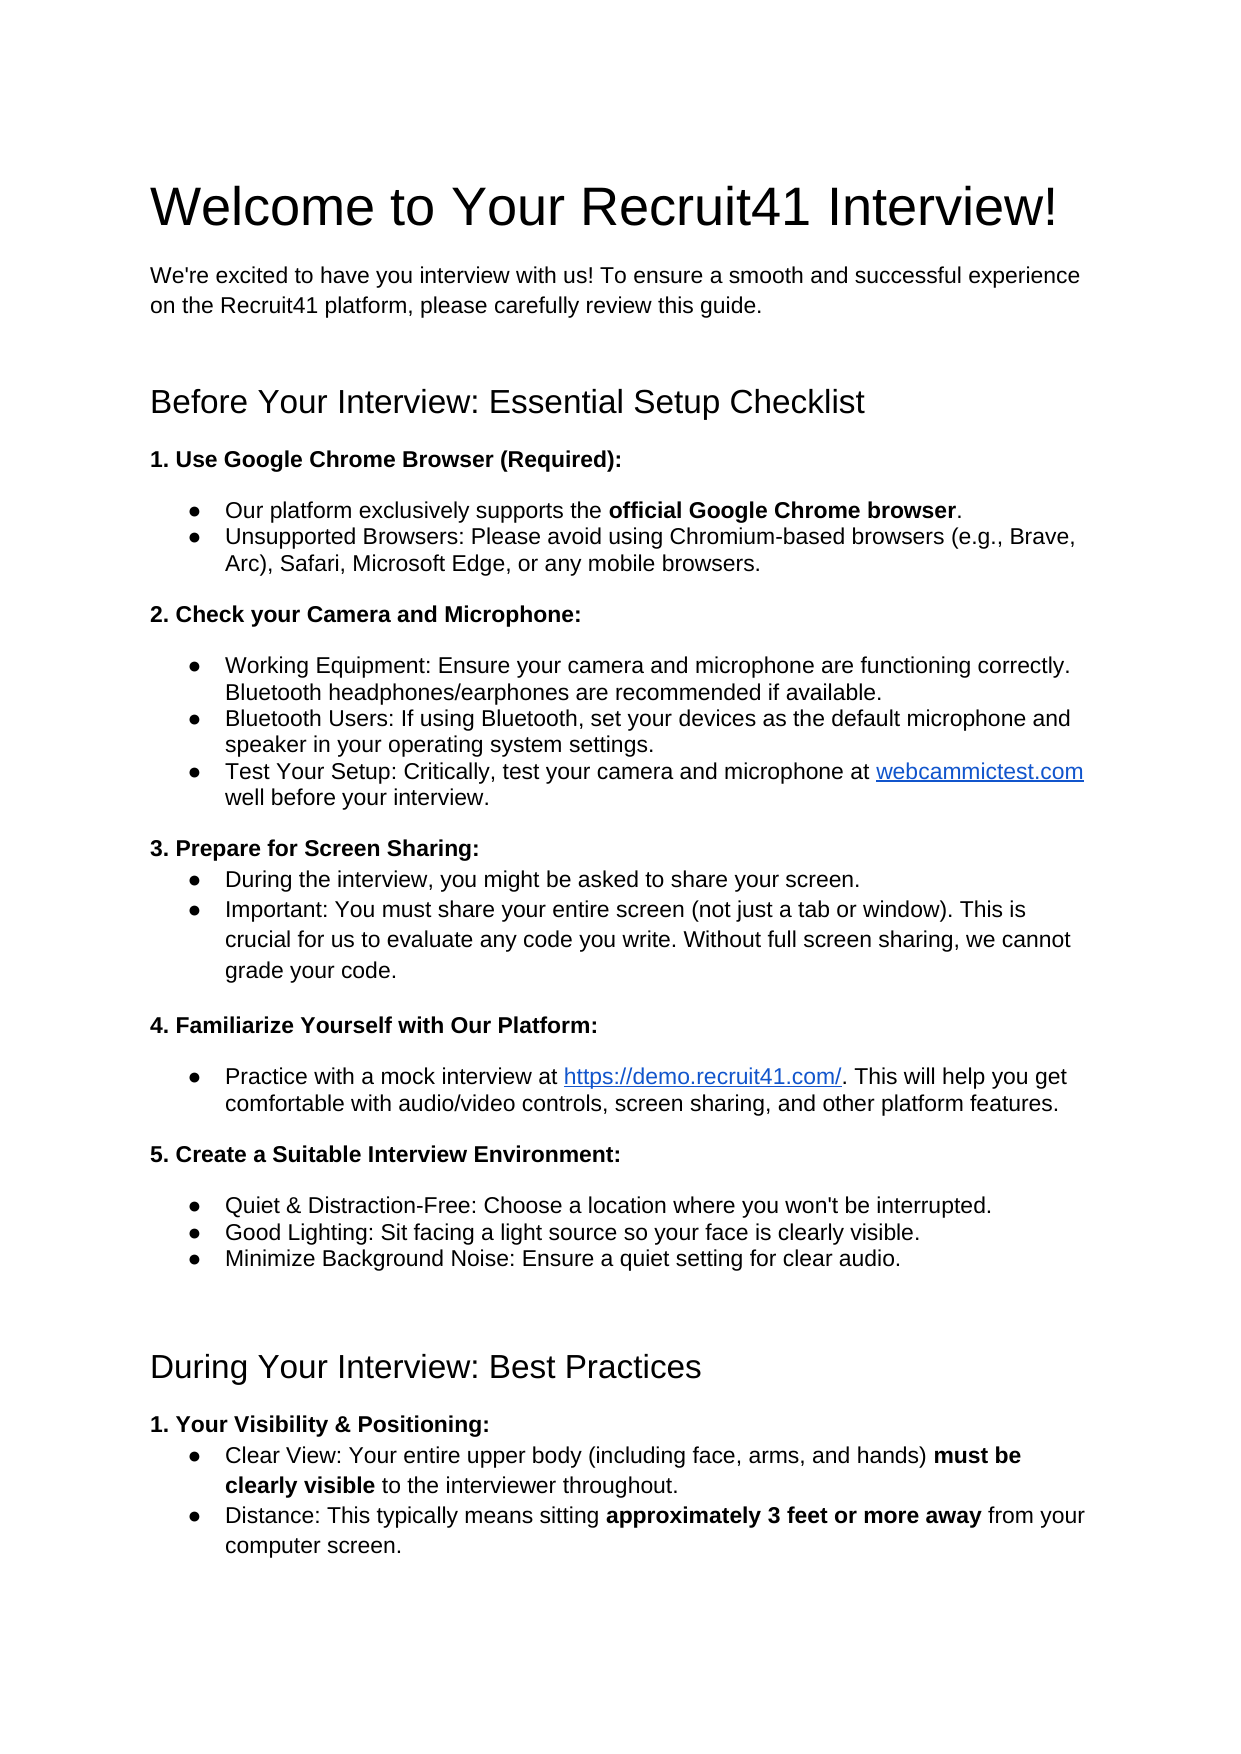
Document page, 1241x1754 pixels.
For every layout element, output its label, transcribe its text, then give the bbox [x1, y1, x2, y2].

list Minimize Background Noise: Ensure a quiet setting for clear audio. [187, 1245, 1090, 1271]
subtitle 1. Your Visibility & Positioning: [150, 1411, 1090, 1437]
text 4. Familiarize Yourself with Our Platform: [150, 1012, 1090, 1038]
text We're excited to have you interview with us! To ensure a smooth and successful experience on the Recruit41 platform, please carefully review this guide. [150, 262, 1090, 319]
list Clear View: Your entire upper body (including face, arms, and hands) must be clearly visible to the interviewer throughout. [187, 1442, 1090, 1498]
list Working Equipment: Ensure your camera and microphone are functioning correctly. Bluetooth headphones/earphones are recommended if available. [187, 652, 1090, 705]
list Test Your Setup: Critically, test your camera and microphone at webcammictest.com well before your interview. [187, 758, 1090, 810]
list During the interview, you might be asked to share your screen. [187, 866, 1090, 892]
title Welcome to Your Recruit41 Interview! [150, 175, 1090, 237]
list Good Lighting: Sit facing a light source so your face is clearly visible. [187, 1218, 1090, 1245]
list Bluetooth Users: If using Bluetooth, set your devices as the default microphone and speaker in your operating system settings. [187, 705, 1090, 758]
list Unsupported Browsers: Please avoid using Chromium-based browsers (e.g., Brave, Arc), Safari, Microsoft Edge, or any mobile browsers. [187, 523, 1090, 576]
list Our platform exclusively supports the official Google Chrome browser. [187, 497, 1090, 523]
list Distance: This typically means sitting approximately 3 feet or more away from your computer screen. [187, 1502, 1090, 1558]
subtitle 5. Create a Suitable Interview Environment: [150, 1141, 1090, 1167]
list Important: You must share your entire screen (not just a tab or window). This is crucial for us to evaluate any code you write. Without full screen sharing, we cannot grade your code. [187, 896, 1090, 983]
subtitle 1. Use Google Chrome Browser (Required): [150, 446, 1090, 472]
list Quiet & Distraction-Free: Choose a location where you won't be interrupted. [187, 1192, 1090, 1218]
list Practice with a mock interview at https://demo.recruit41.com/. This will help you get comfortable with audio/video controls, screen sharing, and other platform features. [187, 1063, 1090, 1116]
subtitle 3. Prepare for Screen Sharing: [150, 835, 1090, 862]
subtitle During Your Interview: Best Practices [150, 1348, 1090, 1386]
subtitle Before Your Interview: Essential Setup Checklist [150, 382, 1090, 421]
subtitle 2. Check your Camera and Microphone: [150, 601, 1090, 627]
